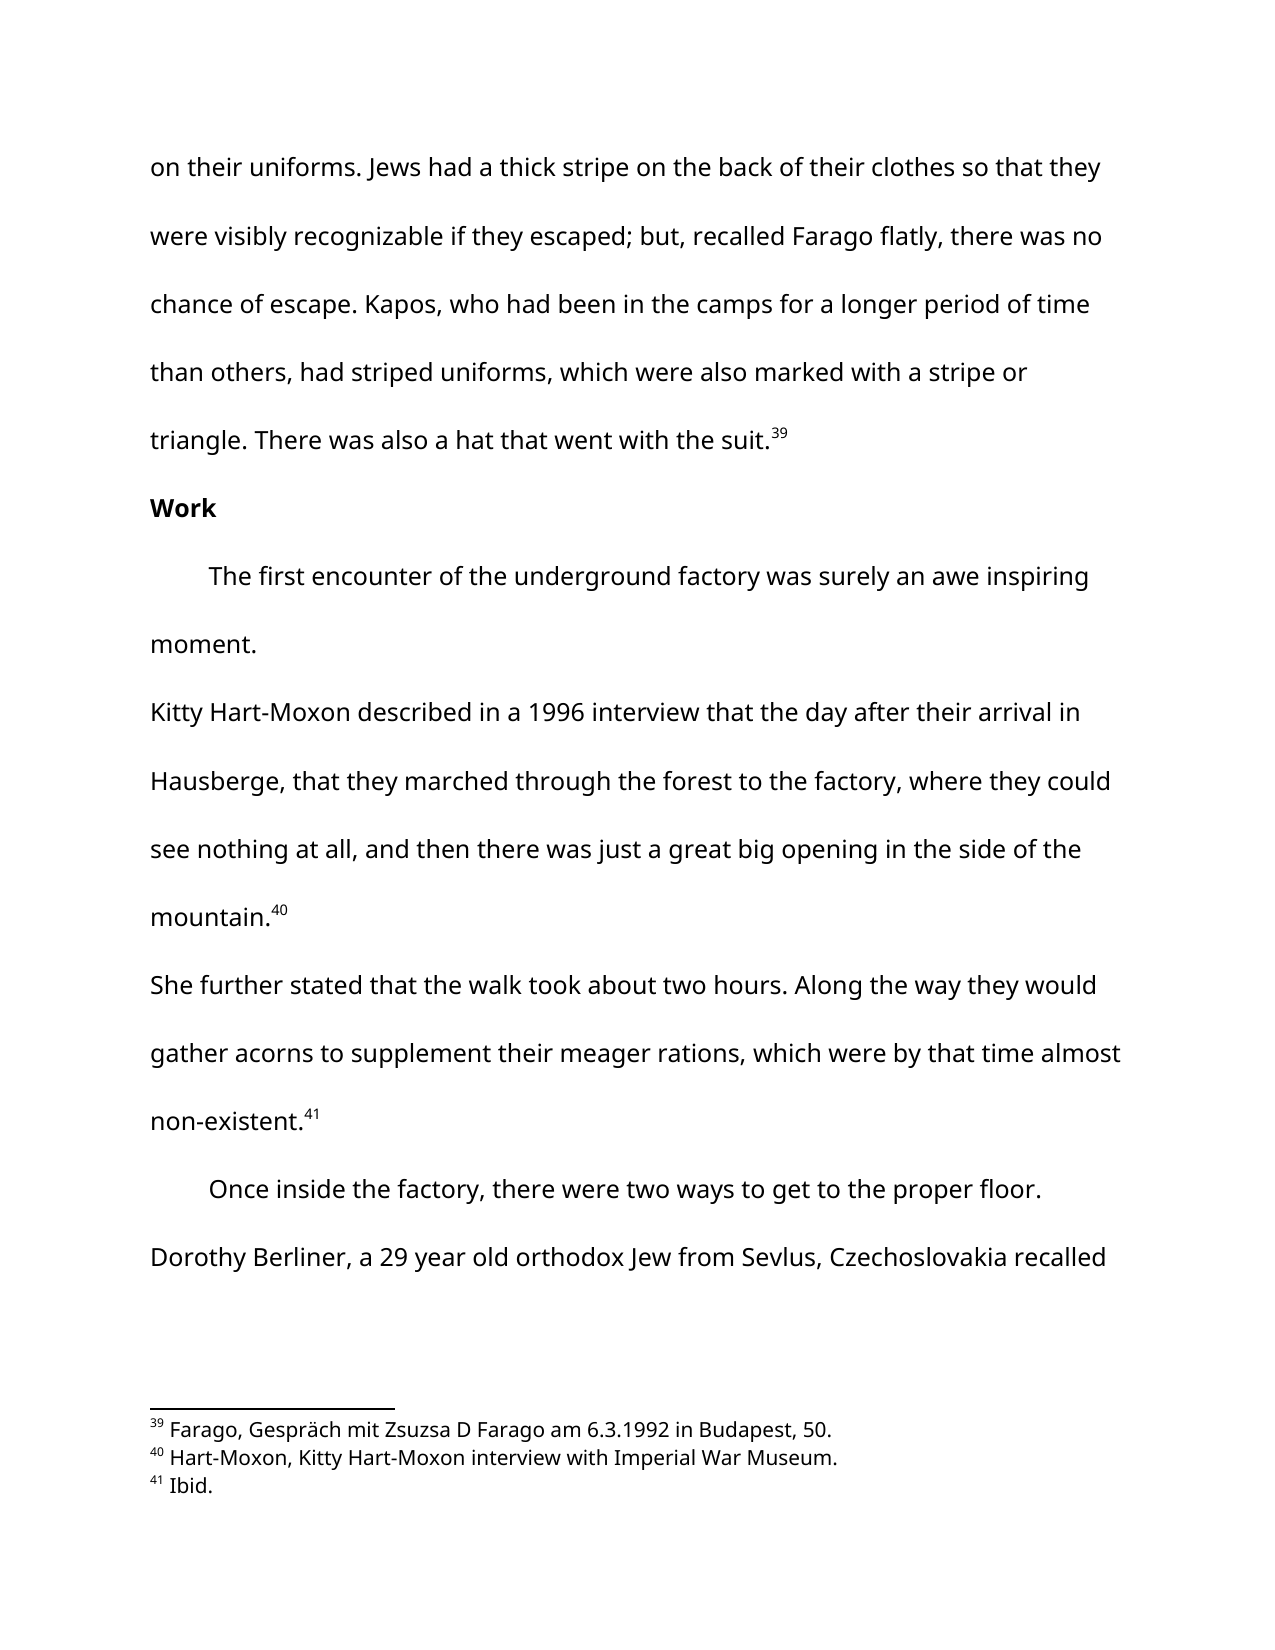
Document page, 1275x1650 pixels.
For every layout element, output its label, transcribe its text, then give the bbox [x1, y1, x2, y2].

text Kitty Hart-Moxon described in a 1996 interview that the day after their arrival in Hausberge, that they marched through the forest to the factory, where they could see nothing at all, and then there was just a great big opening in the side of the mountain. [150, 695, 1125, 933]
text The first encounter of the underground factory was surely an awe inspiring moment. [150, 559, 1125, 661]
text Hart-Moxon, Kitty Hart-Moxon interview with Imperial War Museum. [150, 1443, 1125, 1472]
text Farago, Gespräch mit Zsuzsa D Farago am 6.3.1992 in Budapest, 50. [150, 1415, 1125, 1443]
text Once inside the factory, there were two ways to get to the proper floor. Dorothy Berliner, a 29 year old orthodox Jew from Sevlus, Czechoslovakia recalled [150, 1172, 1125, 1274]
text on their uniforms. Jews had a thick stripe on the back of their clothes so that they were visibly recognizable if they escaped; but, recalled Farago flatly, there was no chance of escape. Kapos, who had been in the camps for a longer period of time than others, had striped uniforms, which were also marked with a stripe or triangle. There was also a hat that went with the suit. [150, 150, 1125, 457]
text Work [150, 491, 1125, 525]
text Ibid. [150, 1472, 1125, 1500]
text She further stated that the walk took about two hours. Along the way they would gather acorns to supplement their meager rations, which were by that time almost non-existent. [150, 967, 1125, 1138]
